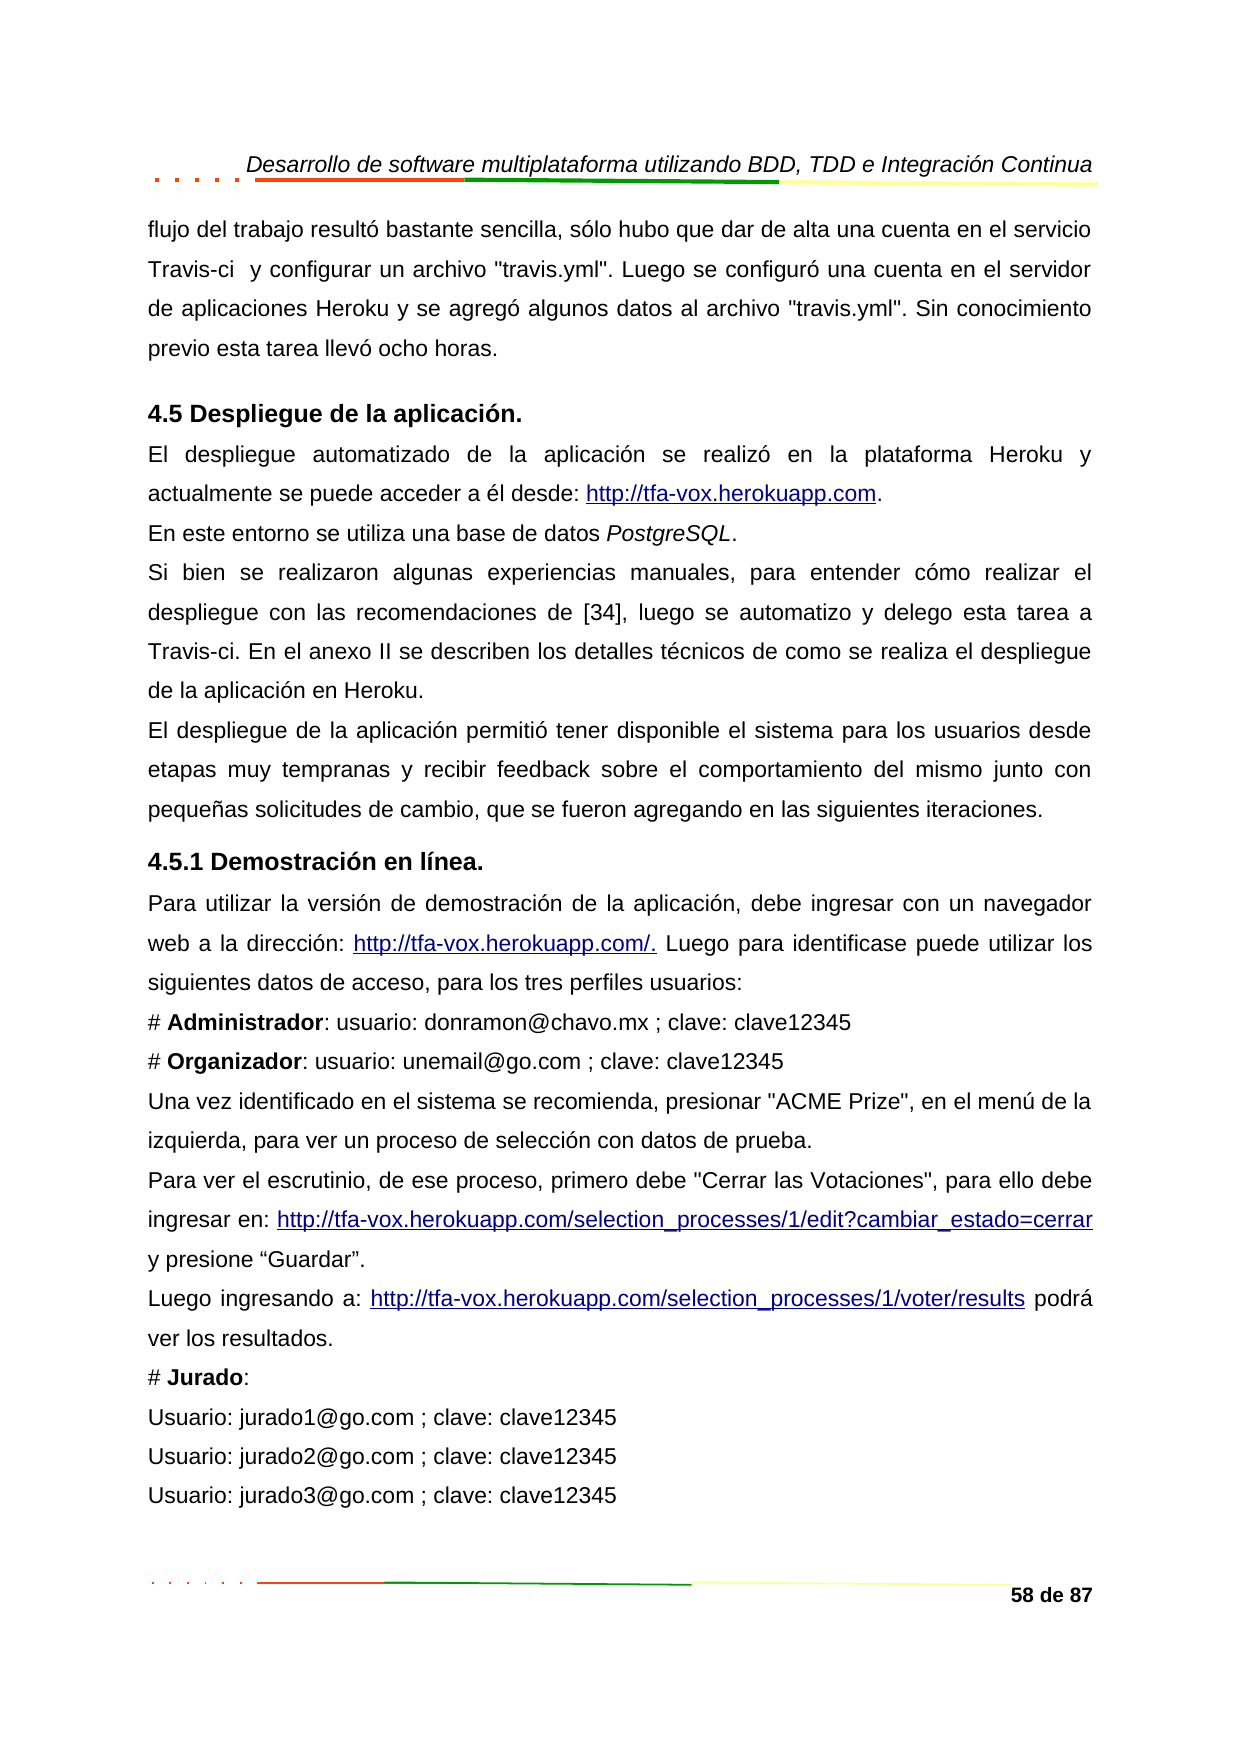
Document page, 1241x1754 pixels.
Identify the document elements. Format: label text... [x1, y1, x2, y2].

text 4.5.1 Demostración en línea. [148, 847, 1093, 876]
text Para utilizar la versión de demostración de la aplicación, debe ingresar con un navegador web a la dirección: http://tfa-vox.herokuapp.com/. Luego para identificase puede utilizar los siguientes datos de acceso, para los tres perfiles usuarios: [148, 890, 1093, 996]
text Si bien se realizaron algunas experiencias manuales, para entender cómo realizar el despliegue con las recomendaciones de [34], luego se automatizo y delego esta tarea a Travis-ci. En el anexo II se describen los detalles técnicos de como se realiza el despliegue de la aplicación en Heroku. [148, 559, 1093, 704]
text # Organizador: usuario: unemail@go.com ; clave: clave12345 [148, 1048, 1093, 1074]
text # Jurado: [148, 1364, 1093, 1390]
text Una vez identificado en el sistema se recomienda, presionar "ACME Prize", en el menú de la izquierda, para ver un proceso de selección con datos de prueba. [148, 1088, 1093, 1153]
text El despliegue de la aplicación permitió tener disponible el sistema para los usuarios desde etapas muy tempranas y recibir feedback sobre el comportamiento del mismo junto con pequeñas solicitudes de cambio, que se fueron agregando en las siguientes iteraciones. [148, 717, 1093, 822]
text flujo del trabajo resultó bastante sencilla, sólo hubo que dar de alta una cuenta en el servicio Travis-ci y configurar un archivo "travis.yml". Luego se configuró una cuenta en el servidor de aplicaciones Heroku y se agregó algunos datos al archivo "travis.yml". Sin conocimiento previo esta tarea llevó ocho horas. [148, 216, 1093, 361]
text El despliegue automatizado de la aplicación se realizó en la plataforma Heroku y actualmente se puede acceder a él desde: http://tfa-vox.herokuapp.com. [148, 441, 1093, 506]
text Luego ingresando a: http://tfa-vox.herokuapp.com/selection_processes/1/voter/results podrá ver los resultados. [148, 1285, 1093, 1351]
text Usuario: jurado1@go.com ; clave: clave12345 [148, 1403, 1093, 1430]
text Usuario: jurado2@go.com ; clave: clave12345 [148, 1443, 1093, 1469]
text Usuario: jurado3@go.com ; clave: clave12345 [148, 1482, 1093, 1509]
text En este entorno se utiliza una base de datos PostgreSQL. [148, 519, 1093, 546]
text Para ver el escrutinio, de ese proceso, primero debe "Cerrar las Votaciones", para ello debe ingresar en: http://tfa-vox.herokuapp.com/selection_processes/1/edit?cambiar_estado=cerrar y presione “Guardar”. [148, 1167, 1093, 1272]
text # Administrador: usuario: donramon@chavo.mx ; clave: clave12345 [148, 1009, 1093, 1035]
subtitle 4.5 Despliegue de la aplicación. [148, 399, 1093, 428]
